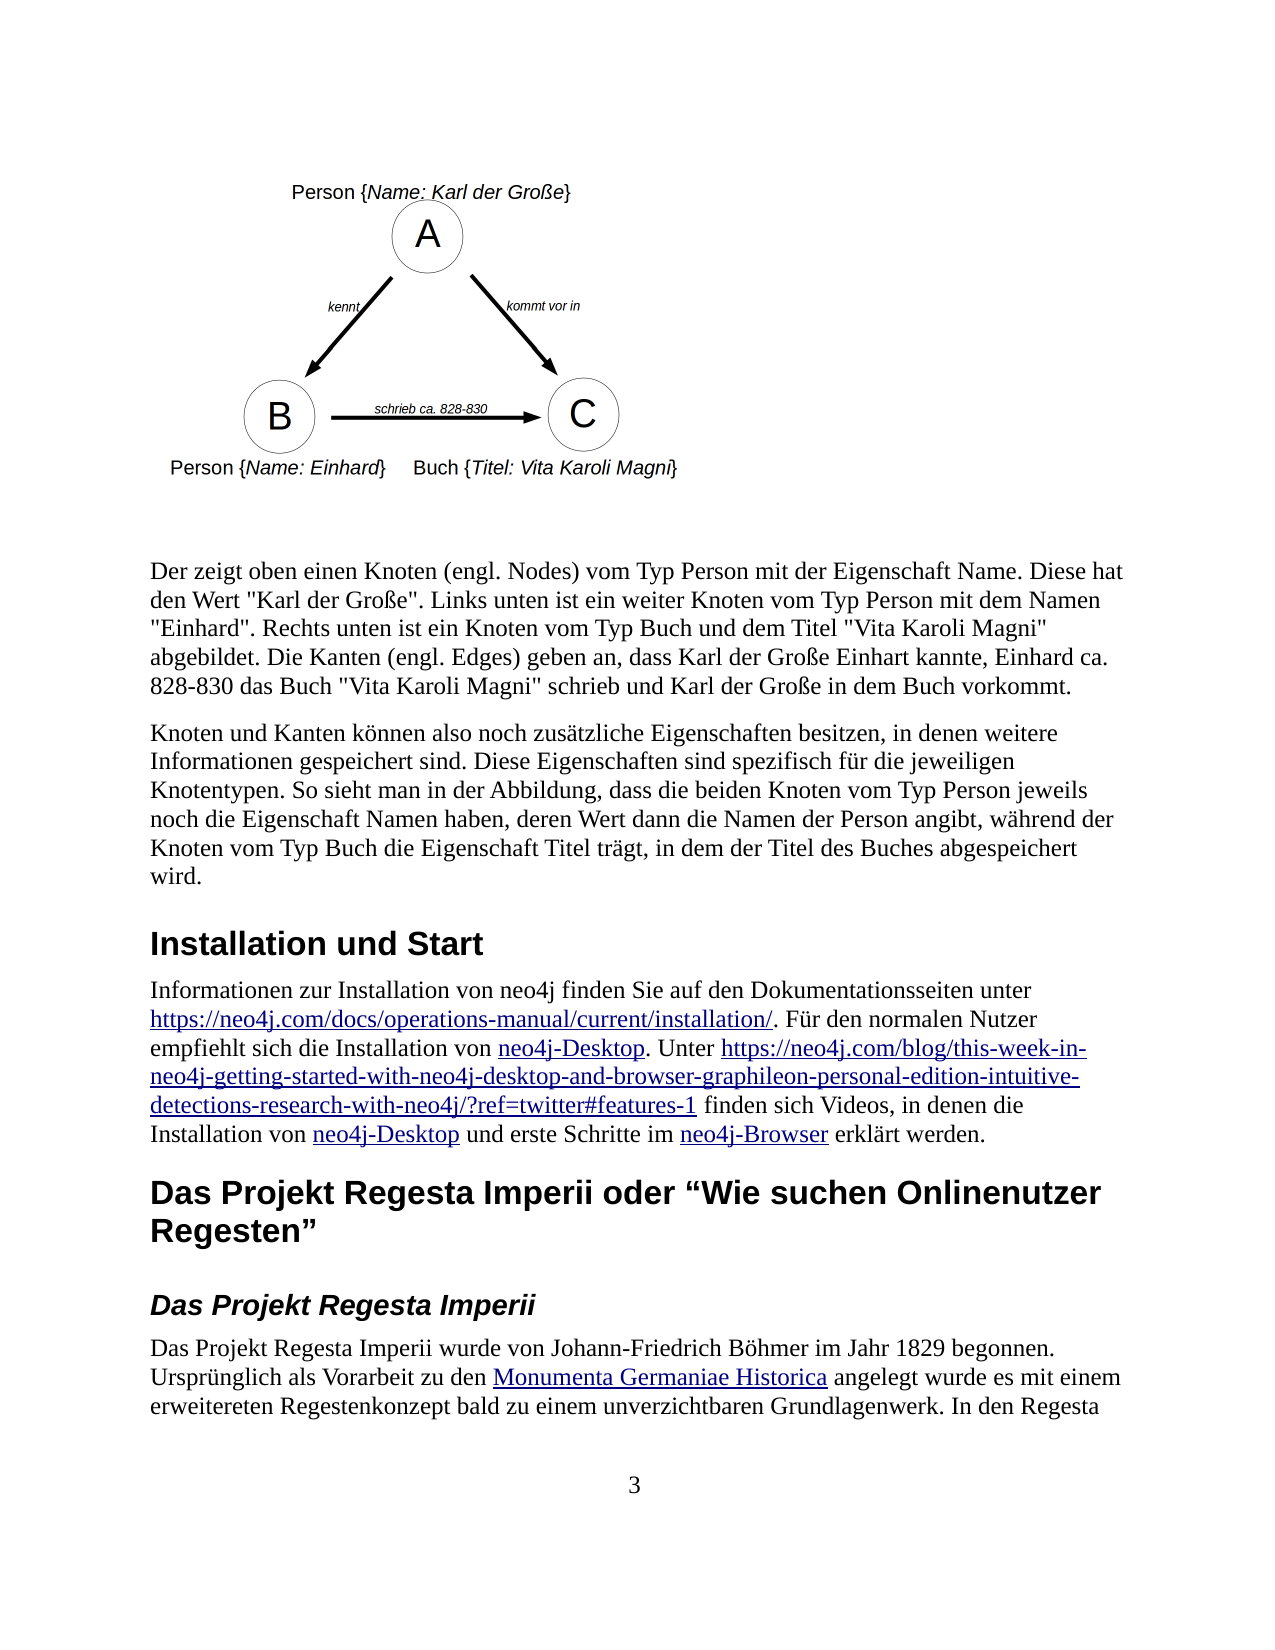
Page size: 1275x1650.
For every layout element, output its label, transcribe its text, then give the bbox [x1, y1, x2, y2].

subtitle Das Projekt Regesta Imperii oder “Wie suchen Onlinenutzer Regesten” [150, 1173, 1125, 1250]
text [712, 150, 1125, 547]
text Das Projekt Regesta Imperii wurde von Johann-Friedrich Böhmer im Jahr 1829 begonnen. Ursprünglich als Vorarbeit zu den Monumenta Germaniae Historica angelegt wurde es mit einem erweitereten Regestenkonzept bald zu einem unverzichtbaren Grundlagenwerk. In den Regesta [150, 1333, 1125, 1420]
text Der zeigt oben einen Knoten (engl. Nodes) vom Typ Person mit der Eigenschaft Name. Diese hat den Wert "Karl der Große". Links unten ist ein weiter Knoten vom Typ Person mit dem Namen "Einhard". Rechts unten ist ein Knoten vom Typ Buch und dem Titel "Vita Karoli Magni" abgebildet. Die Kanten (engl. Edges) geben an, dass Karl der Große Einhart kannte, Einhard ca. 828-830 das Buch "Vita Karoli Magni" schrieb und Karl der Große in dem Buch vorkommt. [150, 556, 1125, 700]
text Informationen zur Installation von neo4j finden Sie auf den Dokumentationsseiten unter https://neo4j.com/docs/operations-manual/current/installation/. Für den normalen Nutzer empfiehlt sich die Installation von neo4j-Desktop. Unter https://neo4j.com/blog/this-week-in-neo4j-getting-started-with-neo4j-desktop-and-browser-graphileon-personal-edition-intuitive-detections-research-with-neo4j/?ref=twitter#features-1 finden sich Videos, in denen die Installation von neo4j-Desktop und erste Schritte im neo4j-Browser erklärt werden. [150, 975, 1125, 1148]
text Knoten und Kanten können also noch zusätzliche Eigenschaften besitzen, in denen weitere Informationen gespeichert sind. Diese Eigenschaften sind spezifisch für die jeweiligen Knotentypen. So sieht man in der Abbildung, dass die beiden Knoten vom Typ Person jeweils noch die Eigenschaft Namen haben, deren Wert dann die Namen der Person angibt, während der Knoten vom Typ Buch die Eigenschaft Titel trägt, in dem der Titel des Buches abgespeichert wird. [150, 718, 1125, 890]
subtitle Das Projekt Regesta Imperii [150, 1287, 1125, 1321]
subtitle Installation und Start [150, 924, 1125, 963]
picture [150, 150, 712, 547]
